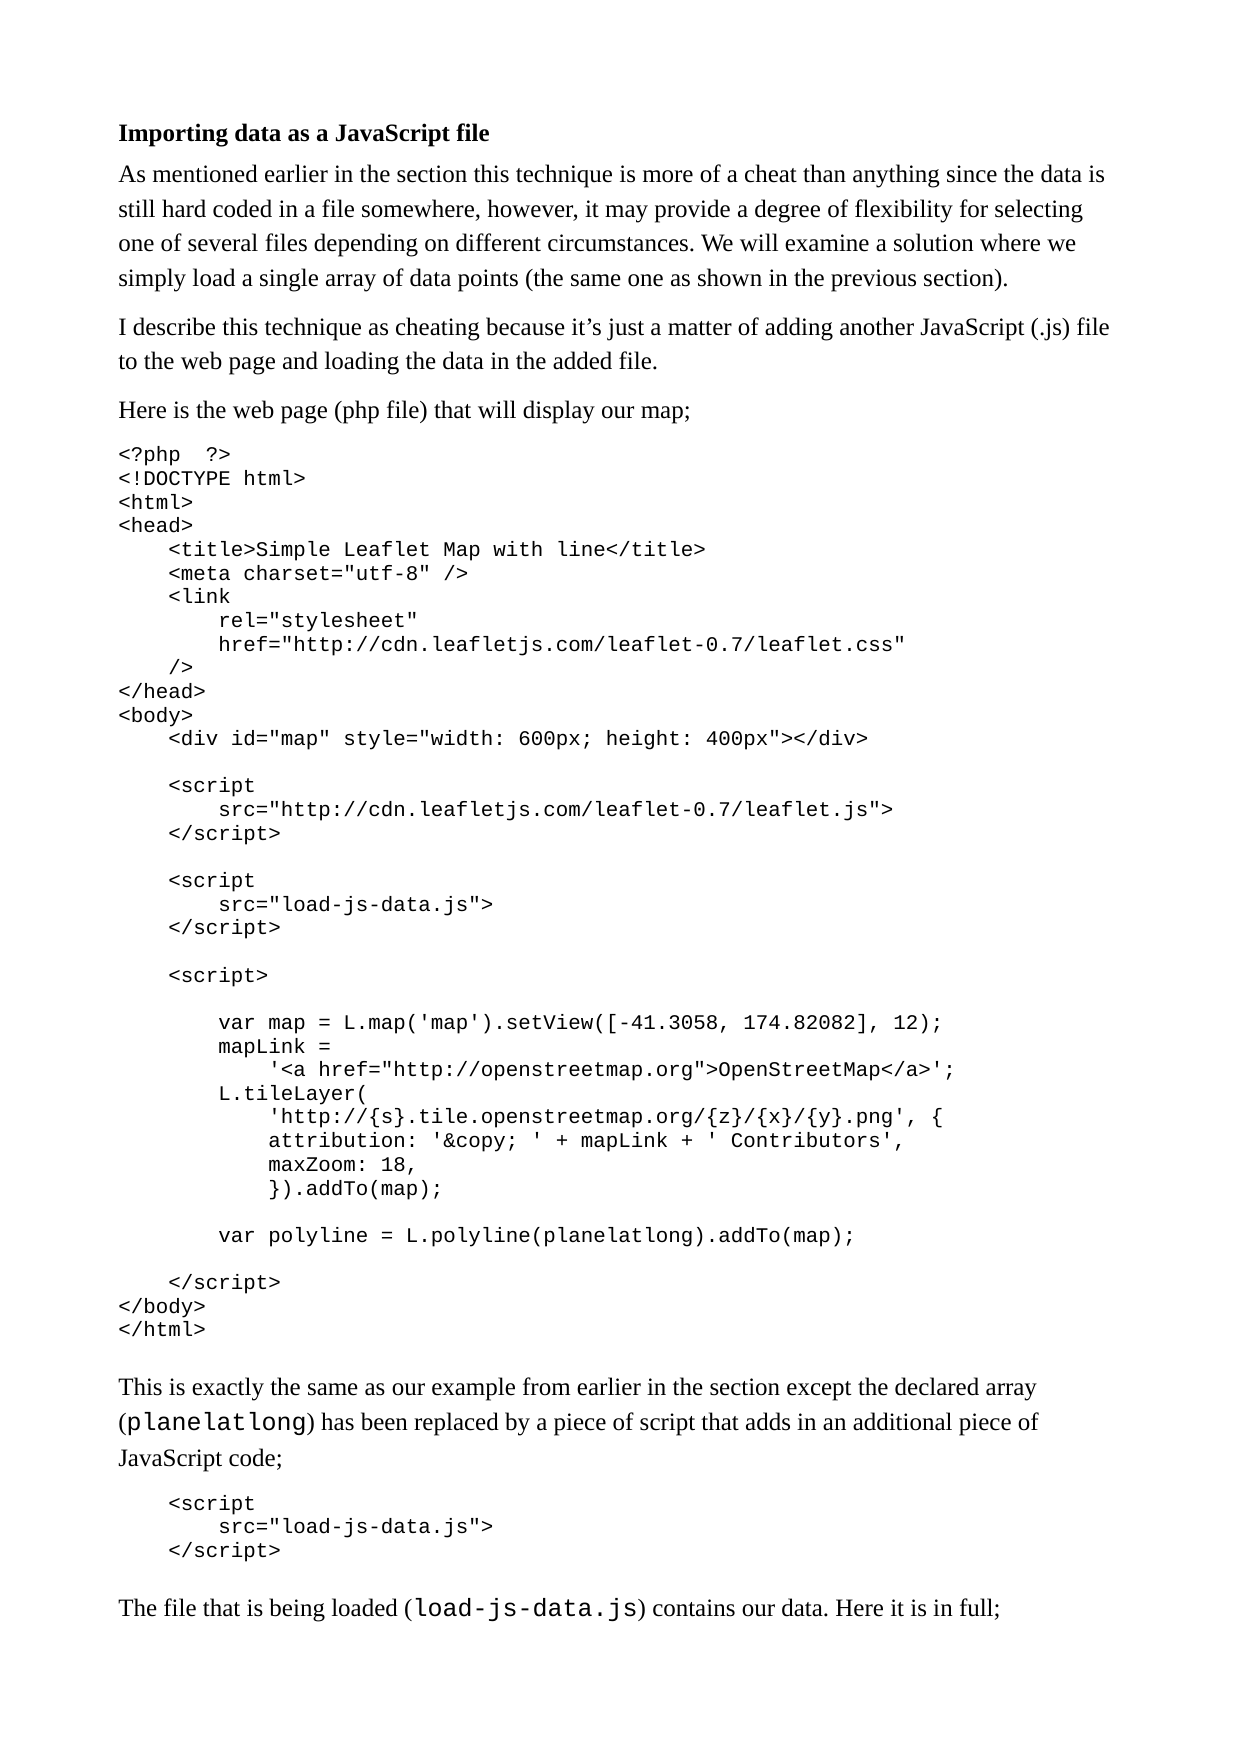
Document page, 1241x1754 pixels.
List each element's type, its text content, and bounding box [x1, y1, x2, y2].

text </body> [118, 1296, 1122, 1319]
text <body> [118, 704, 1122, 728]
text </html> [118, 1319, 1122, 1343]
text }).addTo(map); [118, 1177, 1122, 1201]
text This is exactly the same as our example from earlier in the section except the declared array (planelatlong) has been replaced by a piece of script that adds in an additional piece of JavaScript code; [118, 1372, 1122, 1472]
text </script> [118, 1272, 1122, 1296]
text <script [118, 870, 1122, 894]
text var map = L.map('map').setView([-41.3058, 174.82082], 12); [118, 1012, 1122, 1036]
text mapLink = [118, 1036, 1122, 1059]
text src="http://cdn.leafletjs.com/leaflet-0.7/leaflet.js"> [118, 799, 1122, 823]
text L.tileLayer( [118, 1083, 1122, 1107]
text I describe this technique as cheating because it’s just a matter of adding another JavaScript (.js) file to the web page and loading the data in the added file. [118, 312, 1122, 375]
text 'http://{s}.tile.openstreetmap.org/{z}/{x}/{y}.png', { [118, 1107, 1122, 1130]
text maxZoom: 18, [118, 1154, 1122, 1177]
text <script> [118, 965, 1122, 988]
text <?php ?> [118, 444, 1122, 468]
text attribution: '&copy; ' + mapLink + ' Contributors', [118, 1130, 1122, 1154]
text <html> [118, 492, 1122, 515]
text <script [118, 776, 1122, 799]
text <link [118, 586, 1122, 610]
text href="http://cdn.leafletjs.com/leaflet-0.7/leaflet.css" [118, 634, 1122, 657]
text rel="stylesheet" [118, 610, 1122, 634]
text <div id="map" style="width: 600px; height: 400px"></div> [118, 728, 1122, 752]
text <script [118, 1493, 1122, 1516]
text </script> [118, 1540, 1122, 1563]
text '<a href="http://openstreetmap.org">OpenStreetMap</a>'; [118, 1059, 1122, 1083]
text Here is the web page (php file) that will display our map; [118, 395, 1122, 424]
text <head> [118, 515, 1122, 539]
text </script> [118, 823, 1122, 846]
text </script> [118, 917, 1122, 941]
text src="load-js-data.js"> [118, 894, 1122, 917]
text /> [118, 657, 1122, 681]
text As mentioned earlier in the section this technique is more of a cheat than anything since the data is still hard coded in a file somewhere, however, it may provide a degree of flexibility for selecting one of several files depending on different circumstances. We will examine a solution where we simply load a single array of data points (the same one as shown in the previous section). [118, 159, 1122, 292]
text src="load-js-data.js"> [118, 1516, 1122, 1540]
text var polyline = L.polyline(planelatlong).addTo(map); [118, 1225, 1122, 1248]
text <title>Simple Leaflet Map with line</title> [118, 539, 1122, 563]
text </head> [118, 681, 1122, 704]
text <meta charset="utf-8" /> [118, 563, 1122, 586]
text <!DOCTYPE html> [118, 468, 1122, 492]
subtitle Importing data as a JavaScript file [118, 118, 1122, 147]
text The file that is being loaded (load-js-data.js) contains our data. Here it is in full; [118, 1593, 1122, 1624]
